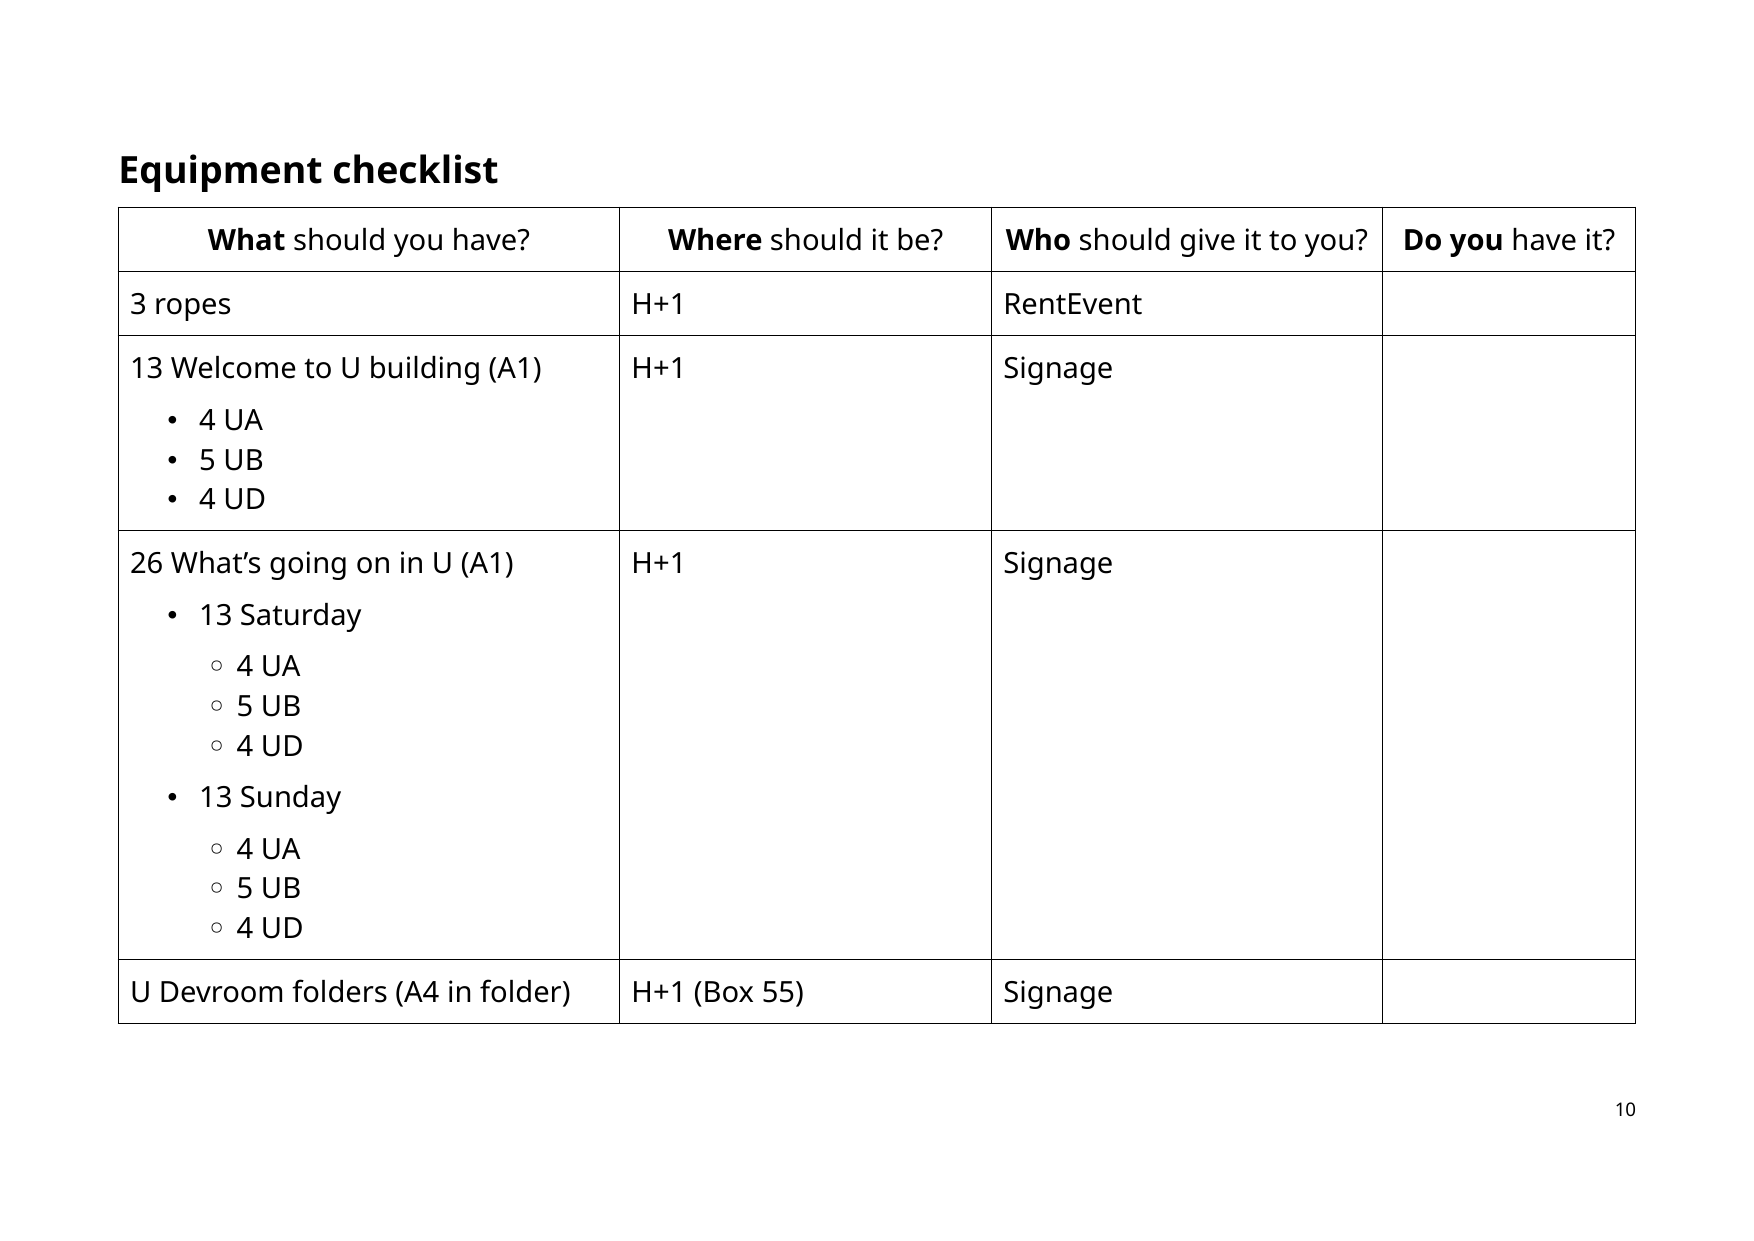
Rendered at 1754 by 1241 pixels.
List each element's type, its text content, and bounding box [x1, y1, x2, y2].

table_cell [1383, 960, 1635, 1023]
table_header Who should give it to you? [992, 208, 1382, 271]
table_cell 26 What’s going on in U (A1) 13 Saturday 4 UA 5 UB 4 UD 13 Sunday 4 UA 5 UB 4 UD [119, 531, 619, 959]
table_cell H+1 [620, 531, 991, 959]
table_cell Signage [992, 336, 1382, 530]
table_cell Signage [992, 960, 1382, 1023]
table_cell U Devroom folders (A4 in folder) [119, 960, 619, 1023]
table_header Where should it be? [620, 208, 991, 271]
table_cell 3 ropes [119, 272, 619, 335]
table_cell [1383, 336, 1635, 530]
table_cell [1383, 531, 1635, 959]
table_cell RentEvent [992, 272, 1382, 335]
subtitle Equipment checklist [118, 143, 1636, 194]
table_cell 13 Welcome to U building (A1) 4 UA 5 UB 4 UD [119, 336, 619, 530]
table_header Do you have it? [1383, 208, 1635, 271]
table_cell [1383, 272, 1635, 335]
table_cell H+1 [620, 336, 991, 530]
table_header What should you have? [119, 208, 619, 271]
table_cell H+1 (Box 55) [620, 960, 991, 1023]
table_cell Signage [992, 531, 1382, 959]
table_cell H+1 [620, 272, 991, 335]
